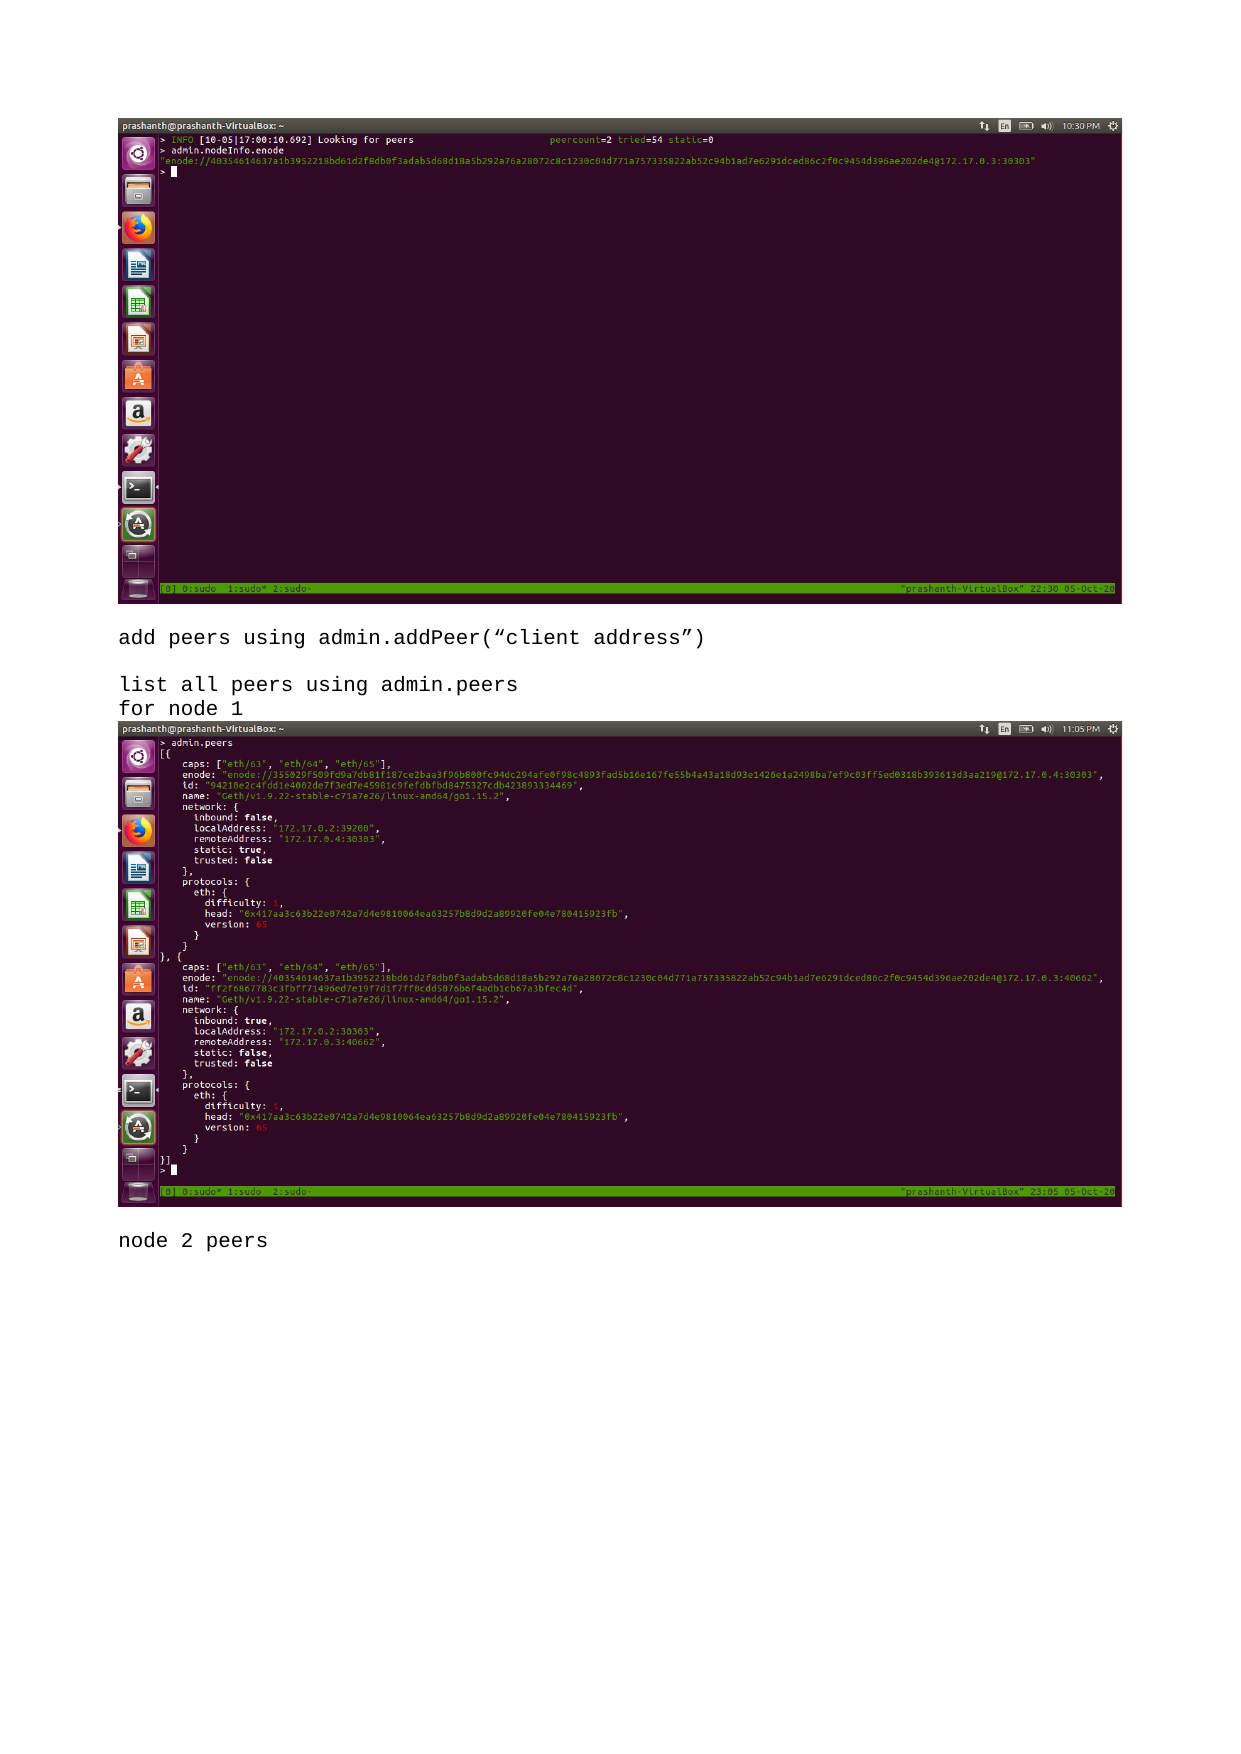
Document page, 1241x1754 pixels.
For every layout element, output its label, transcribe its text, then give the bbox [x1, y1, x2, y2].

text node 2 peers [118, 1230, 1122, 1254]
picture [118, 118, 1123, 604]
text add peers using admin.addPeer(“client address”) [118, 627, 1122, 650]
text for node 1 [118, 698, 1122, 721]
picture [118, 721, 1123, 1207]
text list all peers using admin.peers [118, 674, 1122, 698]
